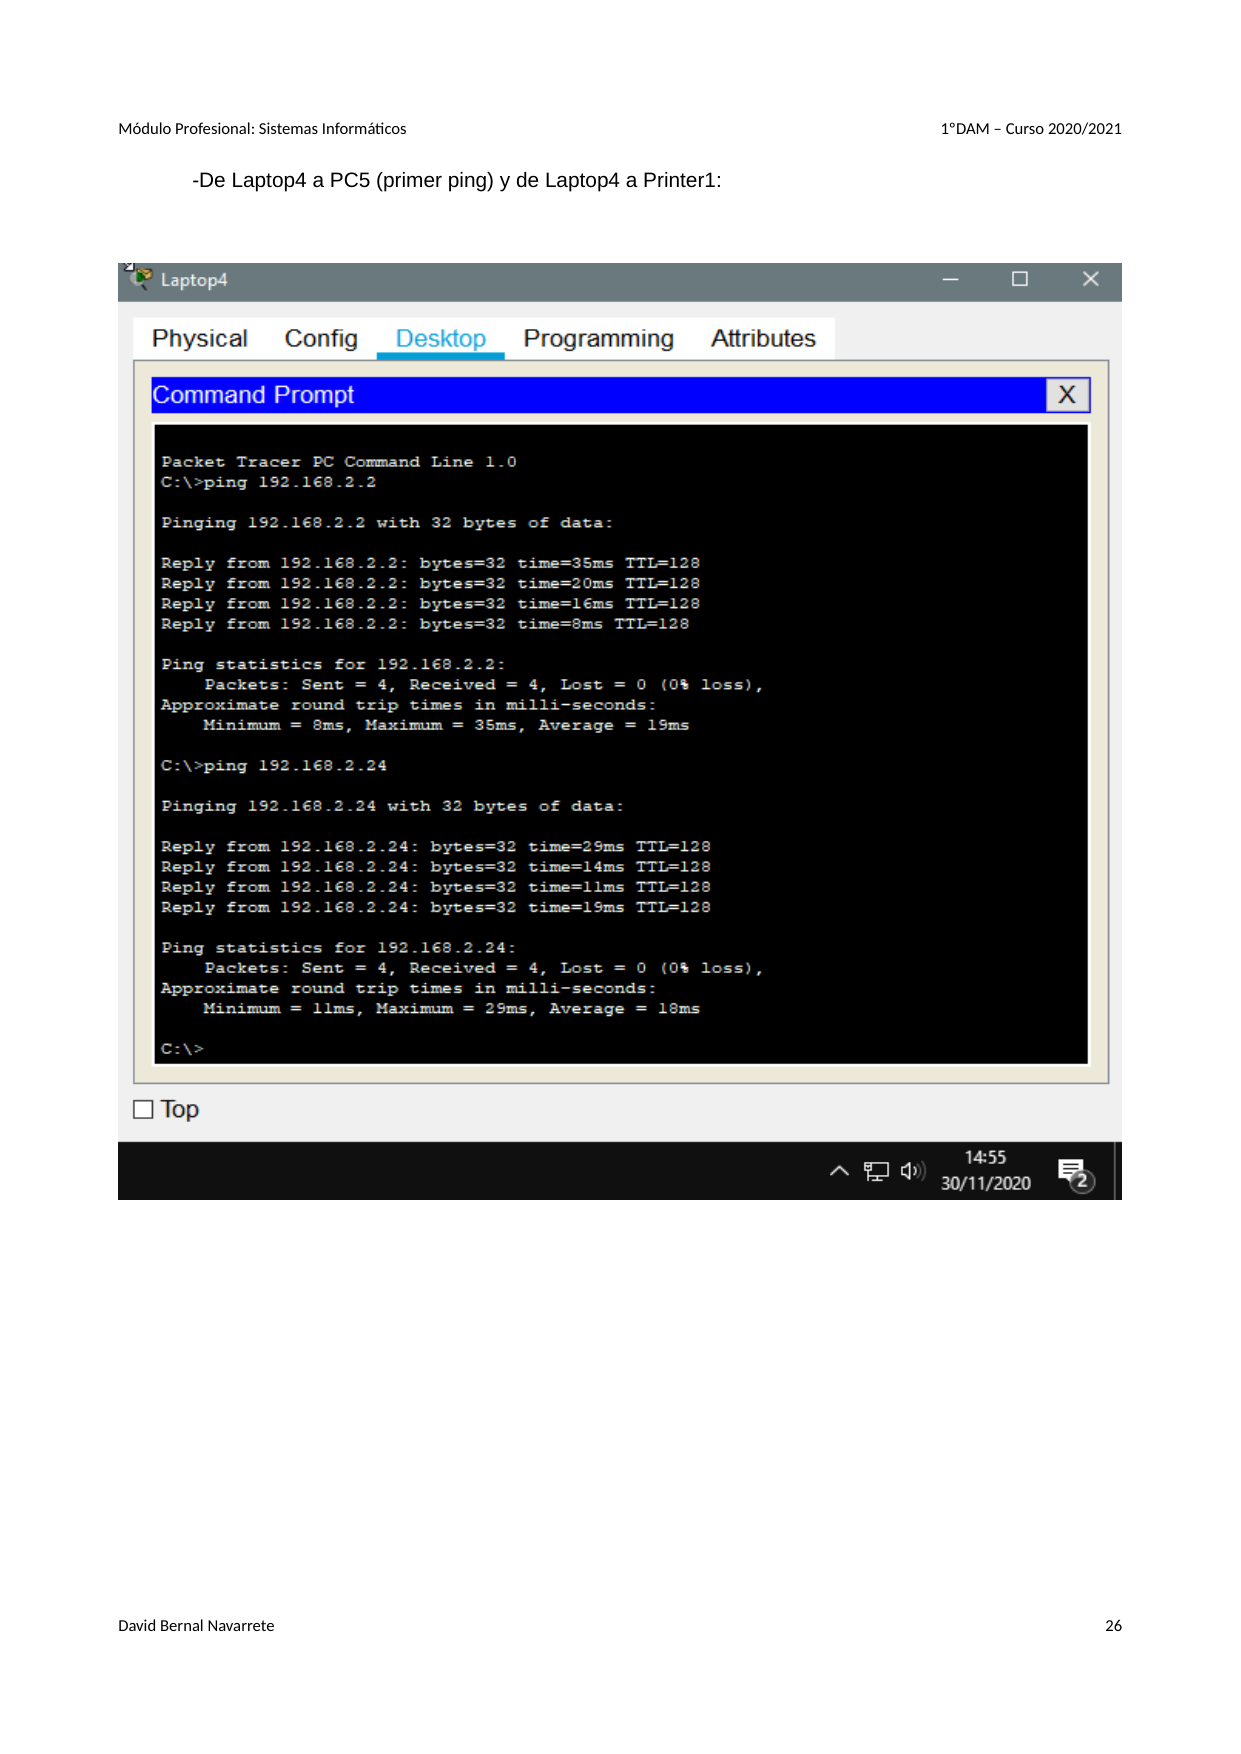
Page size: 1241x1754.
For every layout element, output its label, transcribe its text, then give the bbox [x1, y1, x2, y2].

picture [118, 263, 1122, 1200]
text -De Laptop4 a PC5 (primer ping) y de Laptop4 a Printer1: [118, 168, 1122, 192]
